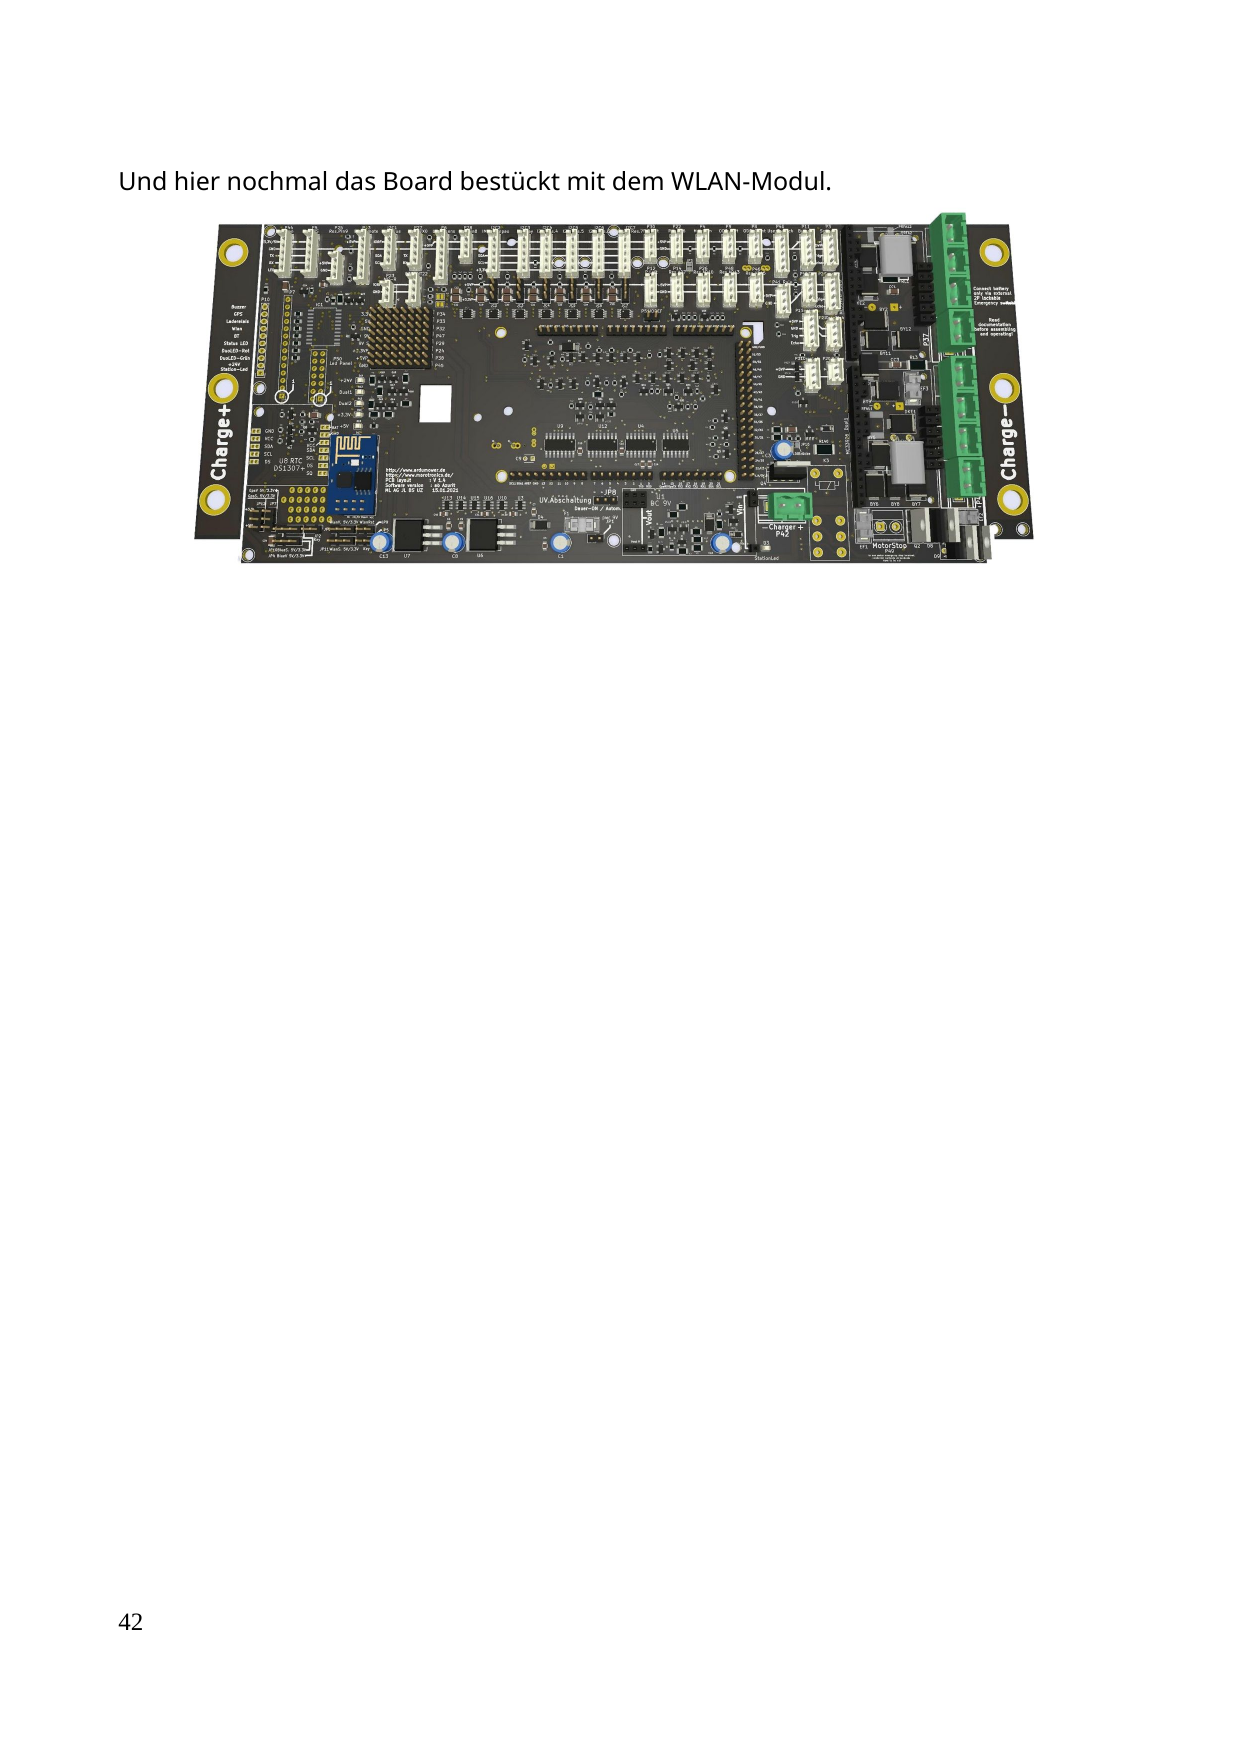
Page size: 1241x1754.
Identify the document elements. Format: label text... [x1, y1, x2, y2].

text Und hier nochmal das Board bestückt mit dem WLAN-Modul. [118, 165, 1010, 196]
picture [182, 207, 1043, 571]
